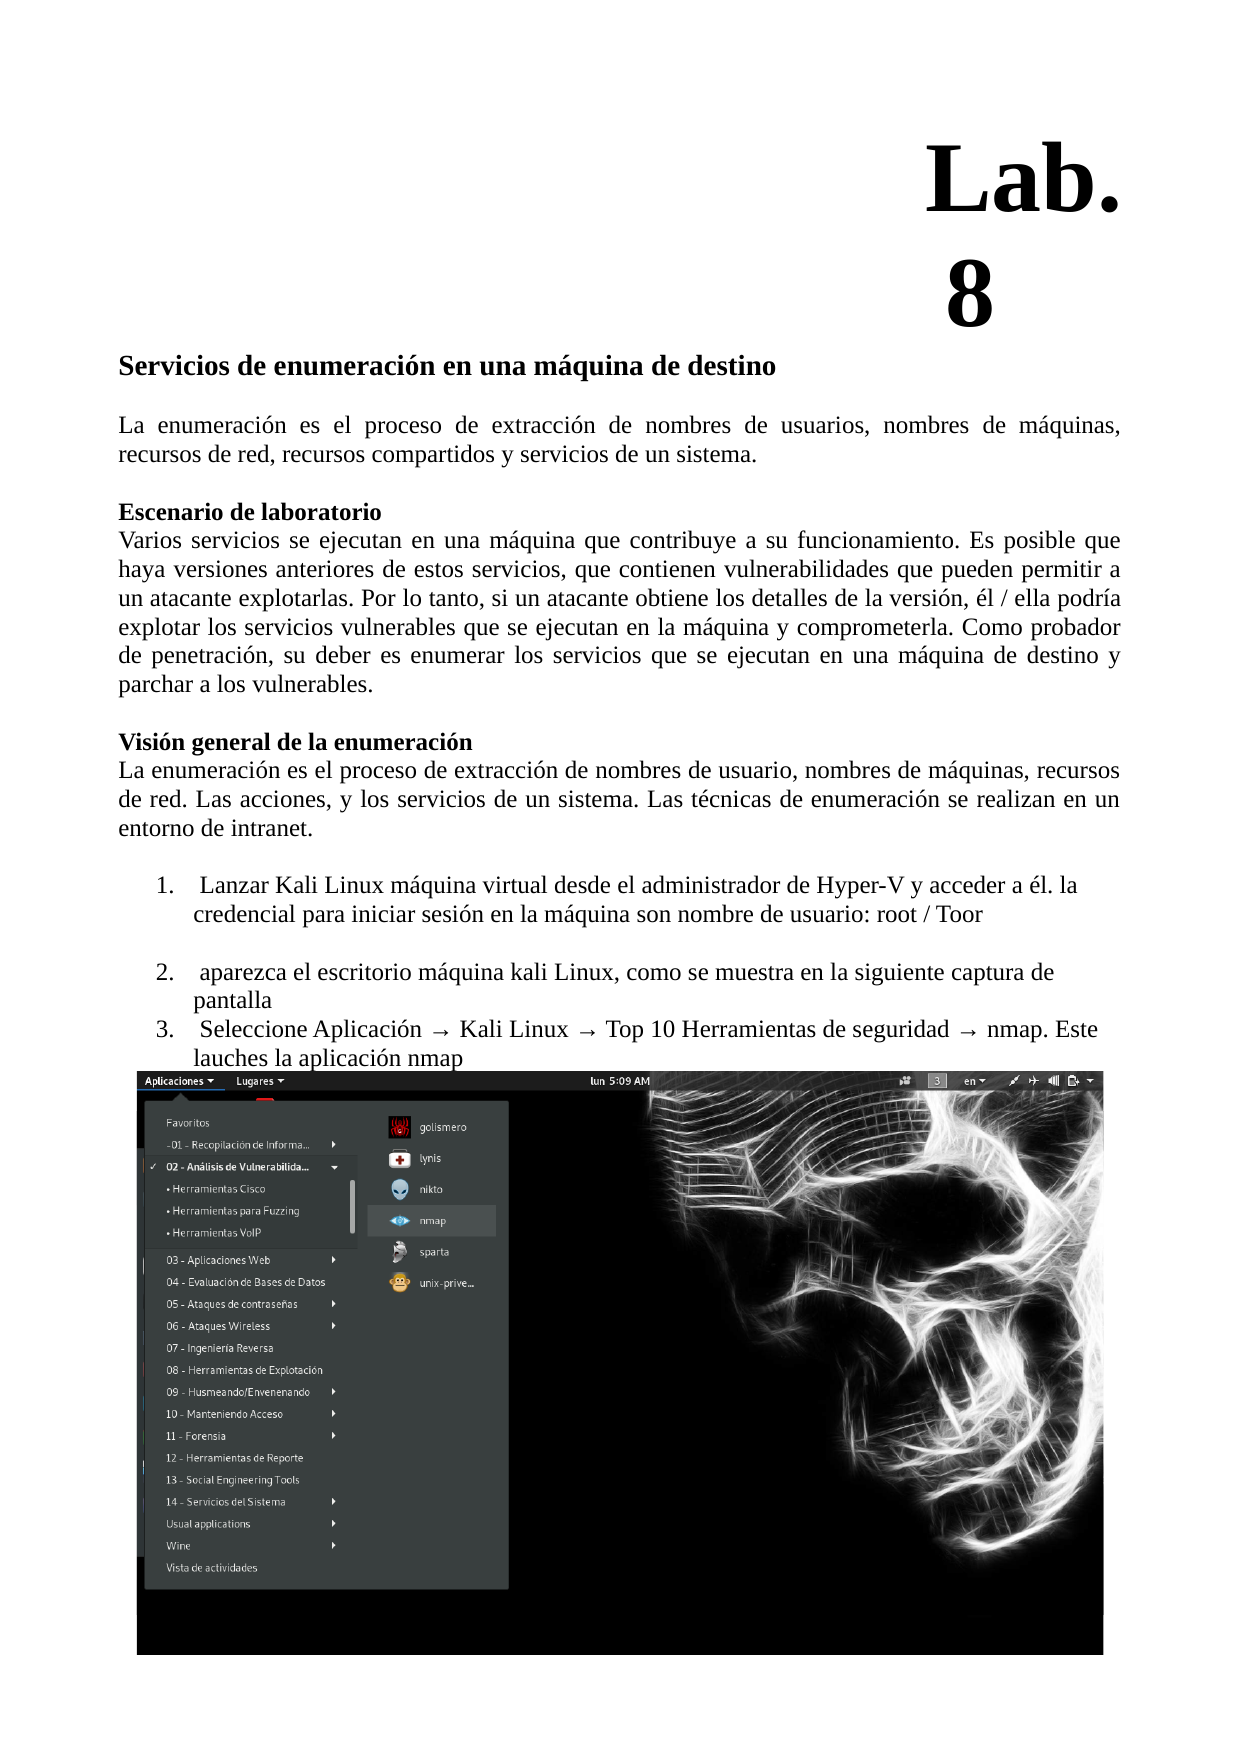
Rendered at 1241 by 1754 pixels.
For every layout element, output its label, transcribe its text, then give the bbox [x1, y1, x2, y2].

text Varios servicios se ejecutan en una máquina que contribuye a su funcionamiento. Es posible que haya versiones anteriores de estos servicios, que contienen vulnerabilidades que pueden permitir a un atacante explotarlas. Por lo tanto, si un atacante obtiene los detalles de la versión, él / ella podría explotar los servicios vulnerables que se ejecutan en la máquina y comprometerla. Como probador de penetración, su deber es enumerar los servicios que se ejecutan en una máquina de destino y parchar a los vulnerables. [118, 525, 1122, 698]
text Servicios de enumeración en una máquina de destino [118, 348, 1122, 382]
list Seleccione Aplicación → Kali Linux → Top 10 Herramientas de seguridad → nmap. Este lauches la aplicación nmap [156, 1014, 1122, 1072]
text Visión general de la enumeración [118, 727, 1122, 755]
text La enumeración es el proceso de extracción de nombres de usuario, nombres de máquinas, recursos de red. Las acciones, y los servicios de un sistema. Las técnicas de enumeración se realizan en un entorno de intranet. [118, 755, 1122, 842]
list aparezca el escritorio máquina kali Linux, como se muestra en la siguiente captura de pantalla [156, 957, 1122, 1014]
text La enumeración es el proceso de extracción de nombres de usuarios, nombres de máquinas, recursos de red, recursos compartidos y servicios de un sistema. [118, 410, 1122, 468]
text Lab. [118, 118, 1122, 233]
list Lanzar Kali Linux máquina virtual desde el administrador de Hyper-V y acceder a él. la credencial para iniciar sesión en la máquina son nombre de usuario: root / Toor [156, 870, 1122, 928]
picture [136, 1071, 1104, 1655]
text Escenario de laboratorio [118, 497, 1122, 525]
text 8 [118, 233, 1122, 348]
